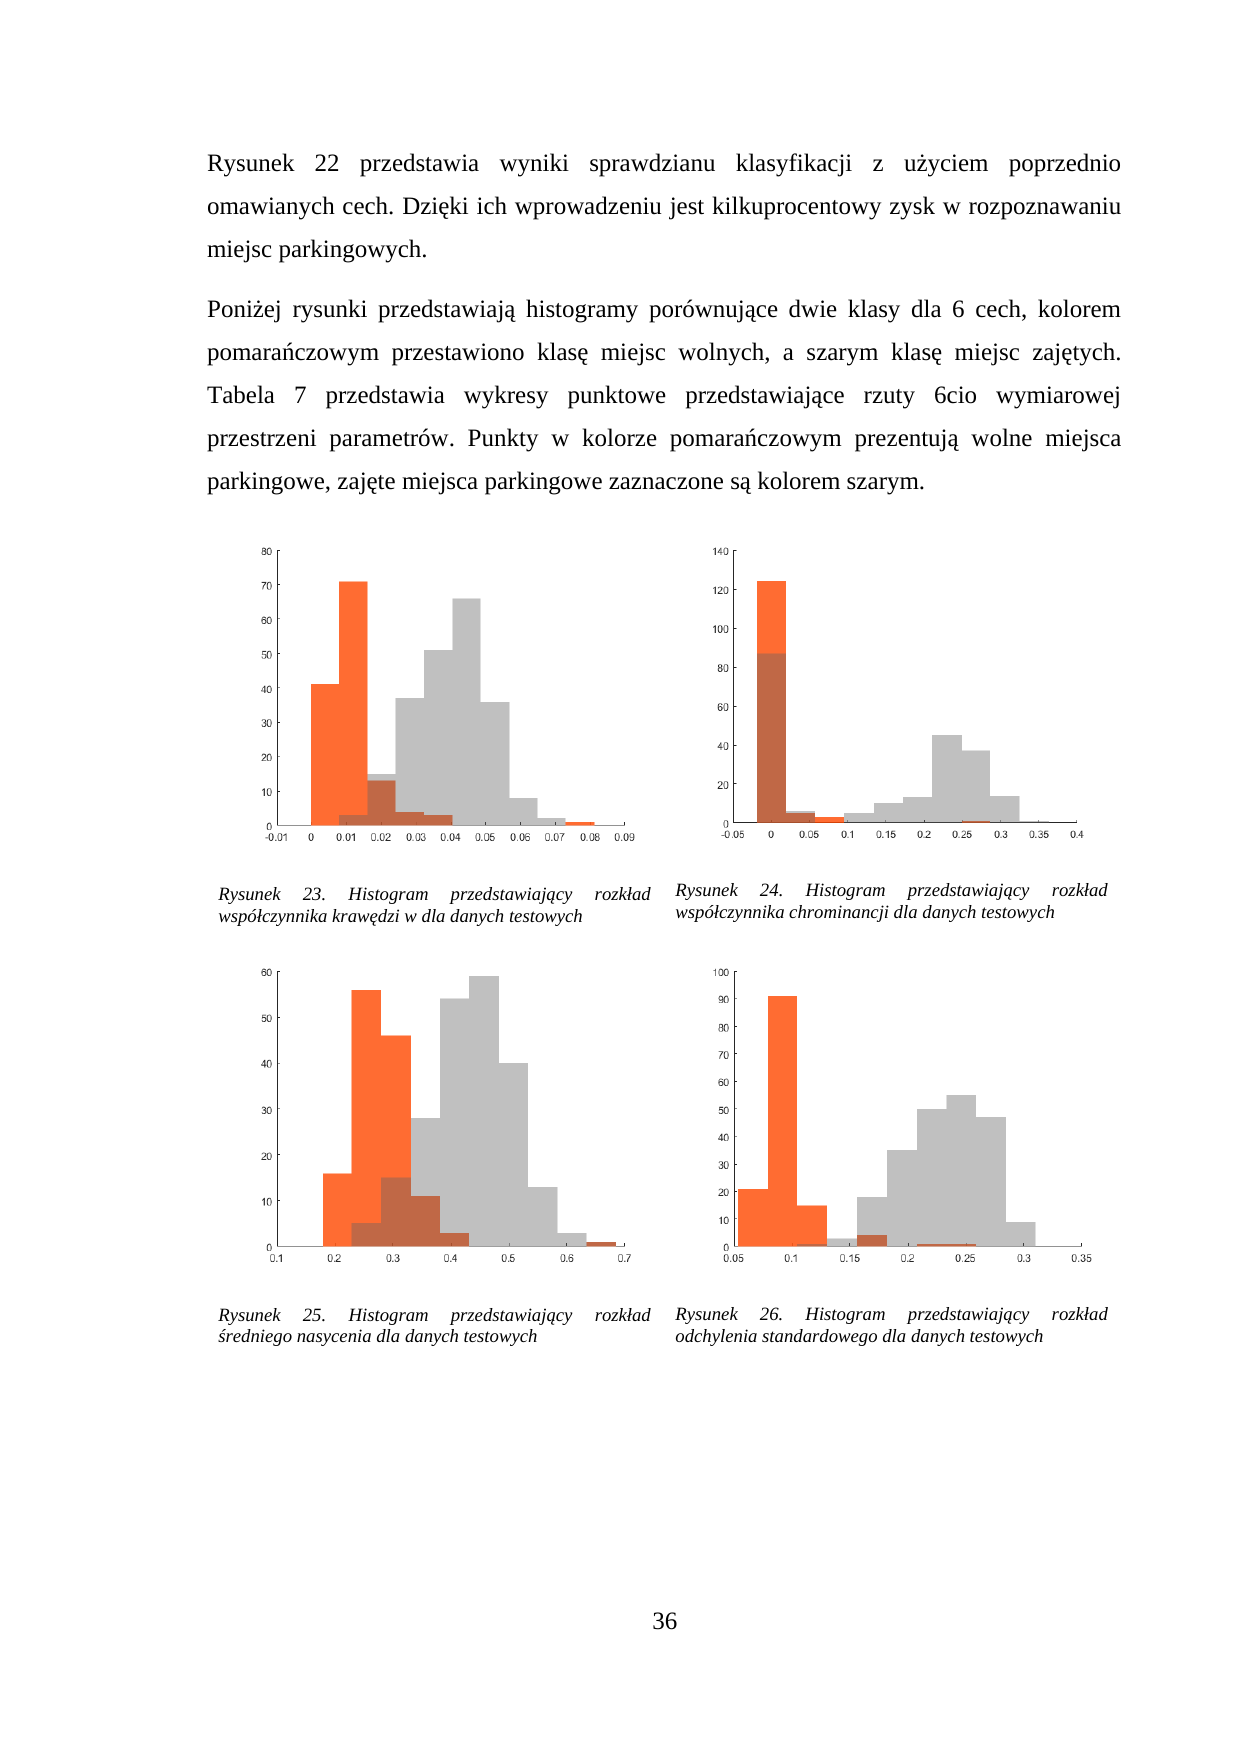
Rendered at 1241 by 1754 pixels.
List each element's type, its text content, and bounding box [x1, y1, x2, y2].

table_cell Rysunek 26. Histogram przedstawiający rozkład odchylenia standardowego dla danych testowych [664, 947, 1121, 1367]
table_header Rysunek 23. Histogram przedstawiający rozkład współczynnika krawędzi w dla danych testowych [207, 526, 664, 947]
text Rysunek 22 przedstawia wyniki sprawdzianu klasyfikacji z użyciem poprzednio omawianych cech. Dzięki ich wprowadzeniu jest kilkuprocentowy zysk w rozpoznawaniu miejsc parkingowych. [207, 148, 1122, 263]
text Poniżej rysunki przedstawiają histogramy porównujące dwie klasy dla 6 cech, kolorem pomarańczowym przestawiono klasę miejsc wolnych, a szarym klasę miejsc zajętych. Tabela 7 przedstawia wykresy punktowe przedstawiające rzuty 6cio wymiarowej przestrzeni parametrów. Punkty w kolorze pomarańczowym prezentują wolne miejsca parkingowe, zajęte miejsca parkingowe zaznaczone są kolorem szarym. [207, 294, 1122, 495]
table_cell Rysunek 25. Histogram przedstawiający rozkład średniego nasycenia dla danych testowych [207, 947, 664, 1367]
table_header Rysunek 24. Histogram przedstawiający rozkład współczynnika chrominancji dla danych testowych [664, 526, 1121, 947]
